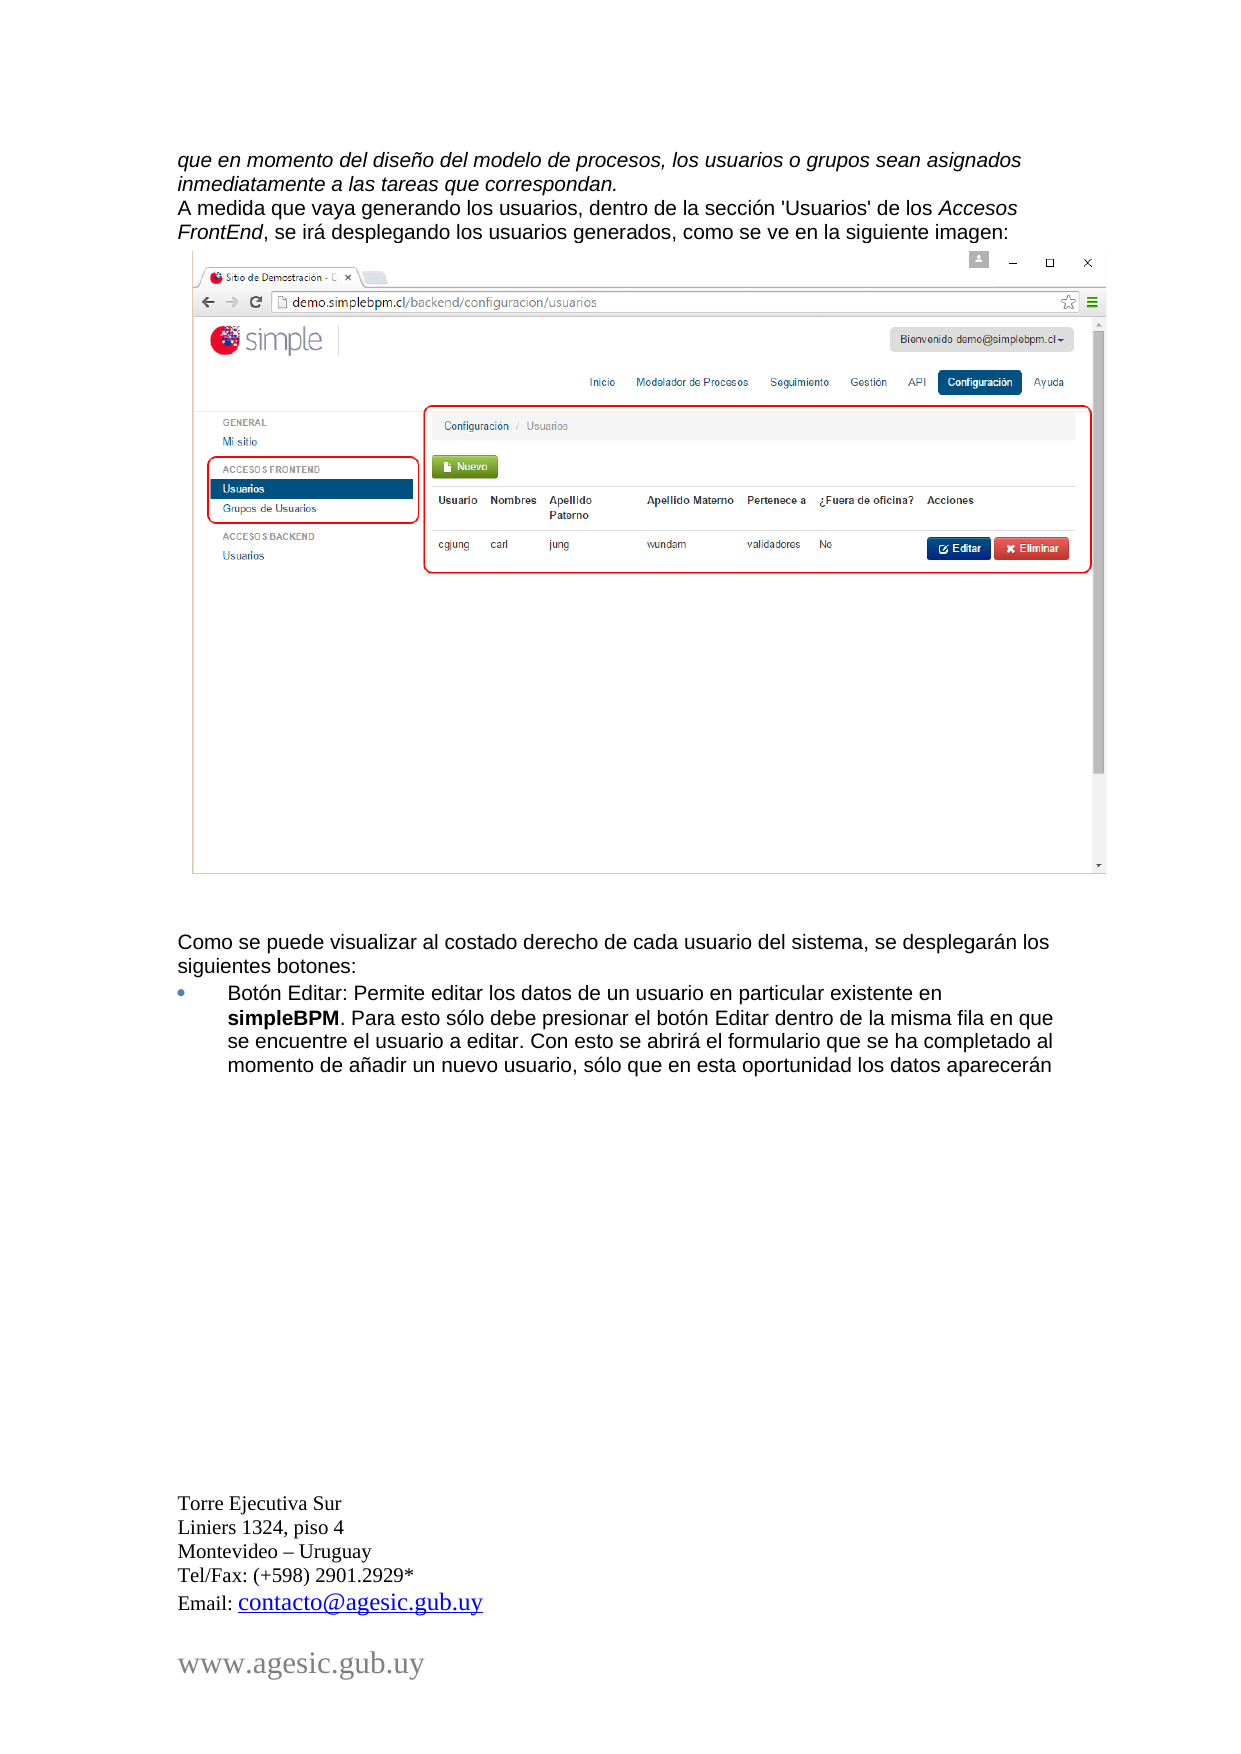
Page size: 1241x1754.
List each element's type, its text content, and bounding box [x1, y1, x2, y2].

text Como se puede visualizar al costado derecho de cada usuario del sistema, se desplegarán los siguientes botones: [177, 929, 1063, 977]
text A medida que vaya generando los usuarios, dentro de la sección 'Usuarios' de los Accesos FrontEnd, se irá desplegando los usuarios generados, como se ve en la siguiente imagen: [177, 196, 1063, 243]
text que en momento del diseño del modelo de procesos, los usuarios o grupos sean asignados inmediatamente a las tareas que correspondan. [177, 148, 1063, 196]
list Botón Editar: Permite editar los datos de un usuario en particular existente en simpleBPM. Para esto sólo debe presionar el botón Editar dentro de la misma fila en que se encuentre el usuario a editar. Con esto se abrirá el formulario que se ha completado al momento de añadir un nuevo usuario, sólo que en esta oportunidad los datos aparecerán [177, 981, 1063, 1077]
picture [192, 251, 1107, 874]
